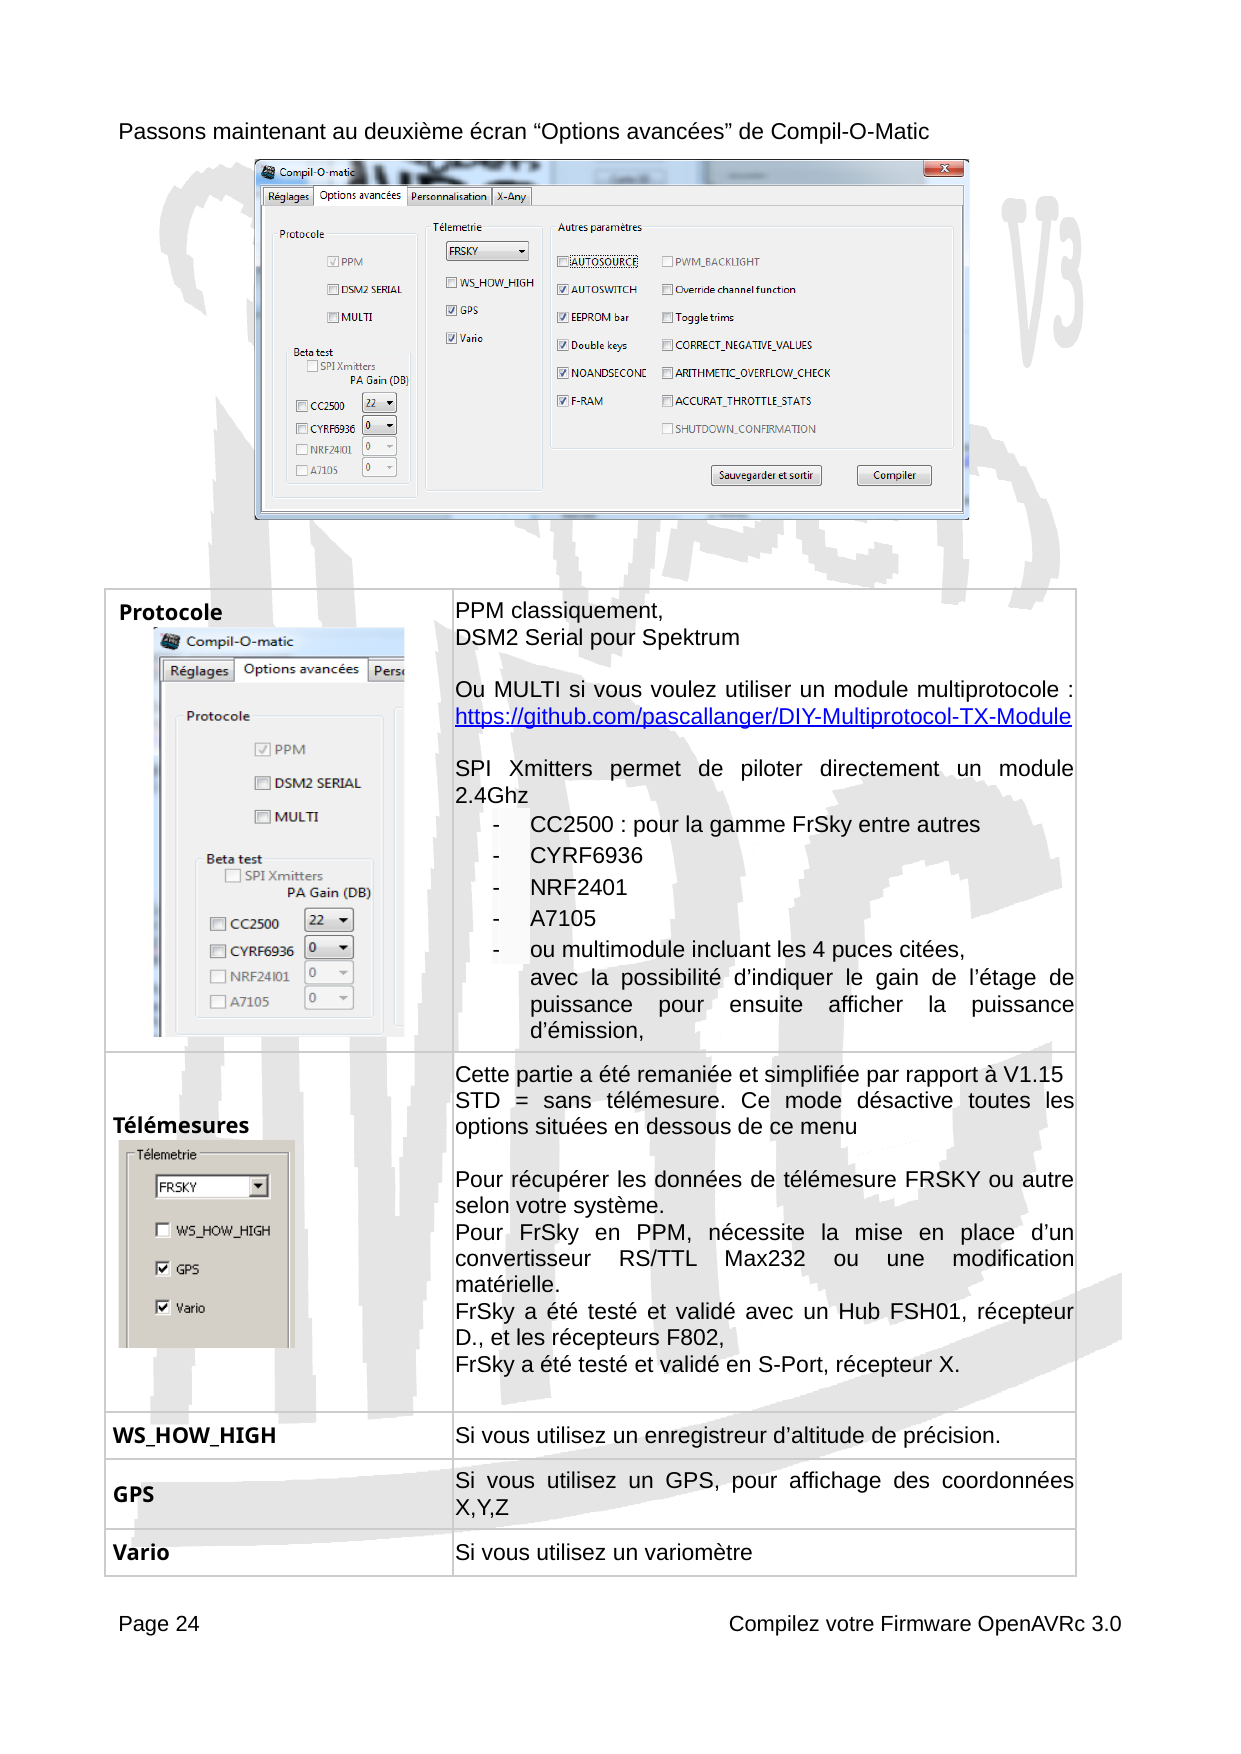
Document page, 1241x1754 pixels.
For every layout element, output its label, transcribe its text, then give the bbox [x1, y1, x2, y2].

table_cell Si vous utilisez un enregistreur d’altitude de précision. [454, 1413, 1075, 1458]
table_cell Vario [106, 1530, 452, 1575]
table_cell Si vous utilisez un variomètre [454, 1530, 1075, 1575]
picture [153, 627, 405, 1037]
table_cell Télémesures [106, 1053, 452, 1411]
table_header Protocole [106, 590, 452, 1051]
picture [254, 159, 970, 520]
table_cell WS_HOW_HIGH [106, 1413, 452, 1458]
text Passons maintenant au deuxième écran “Options avancées” de Compil-O-Matic [118, 118, 1122, 144]
table_header PPM classiquement, DSM2 Serial pour Spektrum Ou MULTI si vous voulez utiliser un module multiprotocole : https://github.com/pascallanger/DIY-Multiprotocol-TX-Module SPI Xmitters permet de piloter directement un module 2.4Ghz CC2500 : pour la gamme FrSky entre autres CYRF6936 NRF2401 A7105 ou multimodule incluant les 4 puces citées, avec la possibilité d’indiquer le gain de l’étage de puissance pour ensuite afficher la puissance d’émission, [454, 590, 1075, 1051]
table_cell Si vous utilisez un GPS, pour affichage des coordonnées X,Y,Z [454, 1460, 1075, 1528]
table_cell GPS [106, 1460, 452, 1528]
table_cell Cette partie a été remaniée et simplifiée par rapport à V1.15 STD = sans télémesure. Ce mode désactive toutes les options situées en dessous de ce menu Pour récupérer les données de télémesure FRSKY ou autre selon votre système. Pour FrSky en PPM, nécessite la mise en place d’un convertisseur RS/TTL Max232 ou une modification matérielle. FrSky a été testé et validé avec un Hub FSH01, récepteur D., et les récepteurs F802, FrSky a été testé et validé en S-Port, récepteur X. [454, 1053, 1075, 1411]
